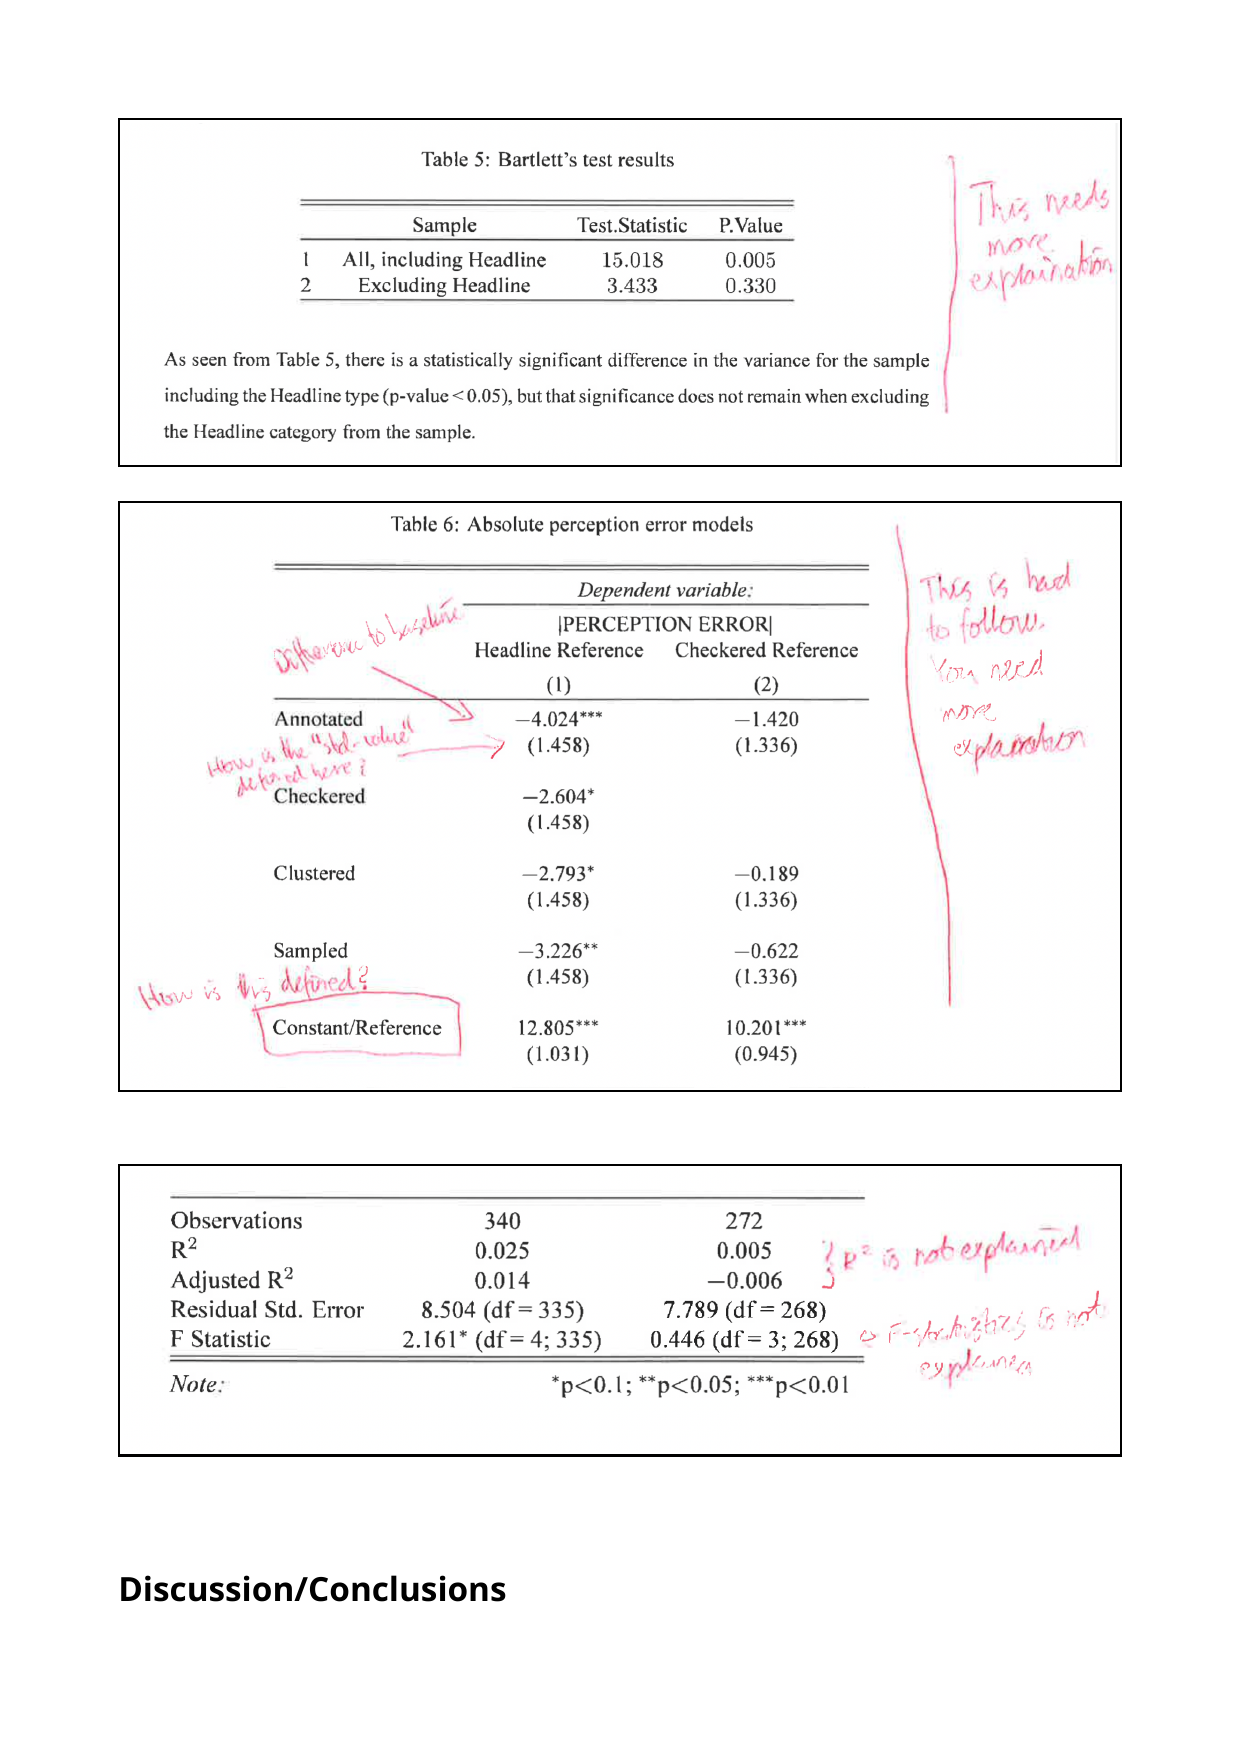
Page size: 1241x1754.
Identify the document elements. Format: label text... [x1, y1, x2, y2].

picture [123, 123, 1118, 463]
picture [123, 1168, 1118, 1452]
picture [123, 506, 1118, 1088]
text Discussion/Conclusions [118, 1566, 1122, 1611]
